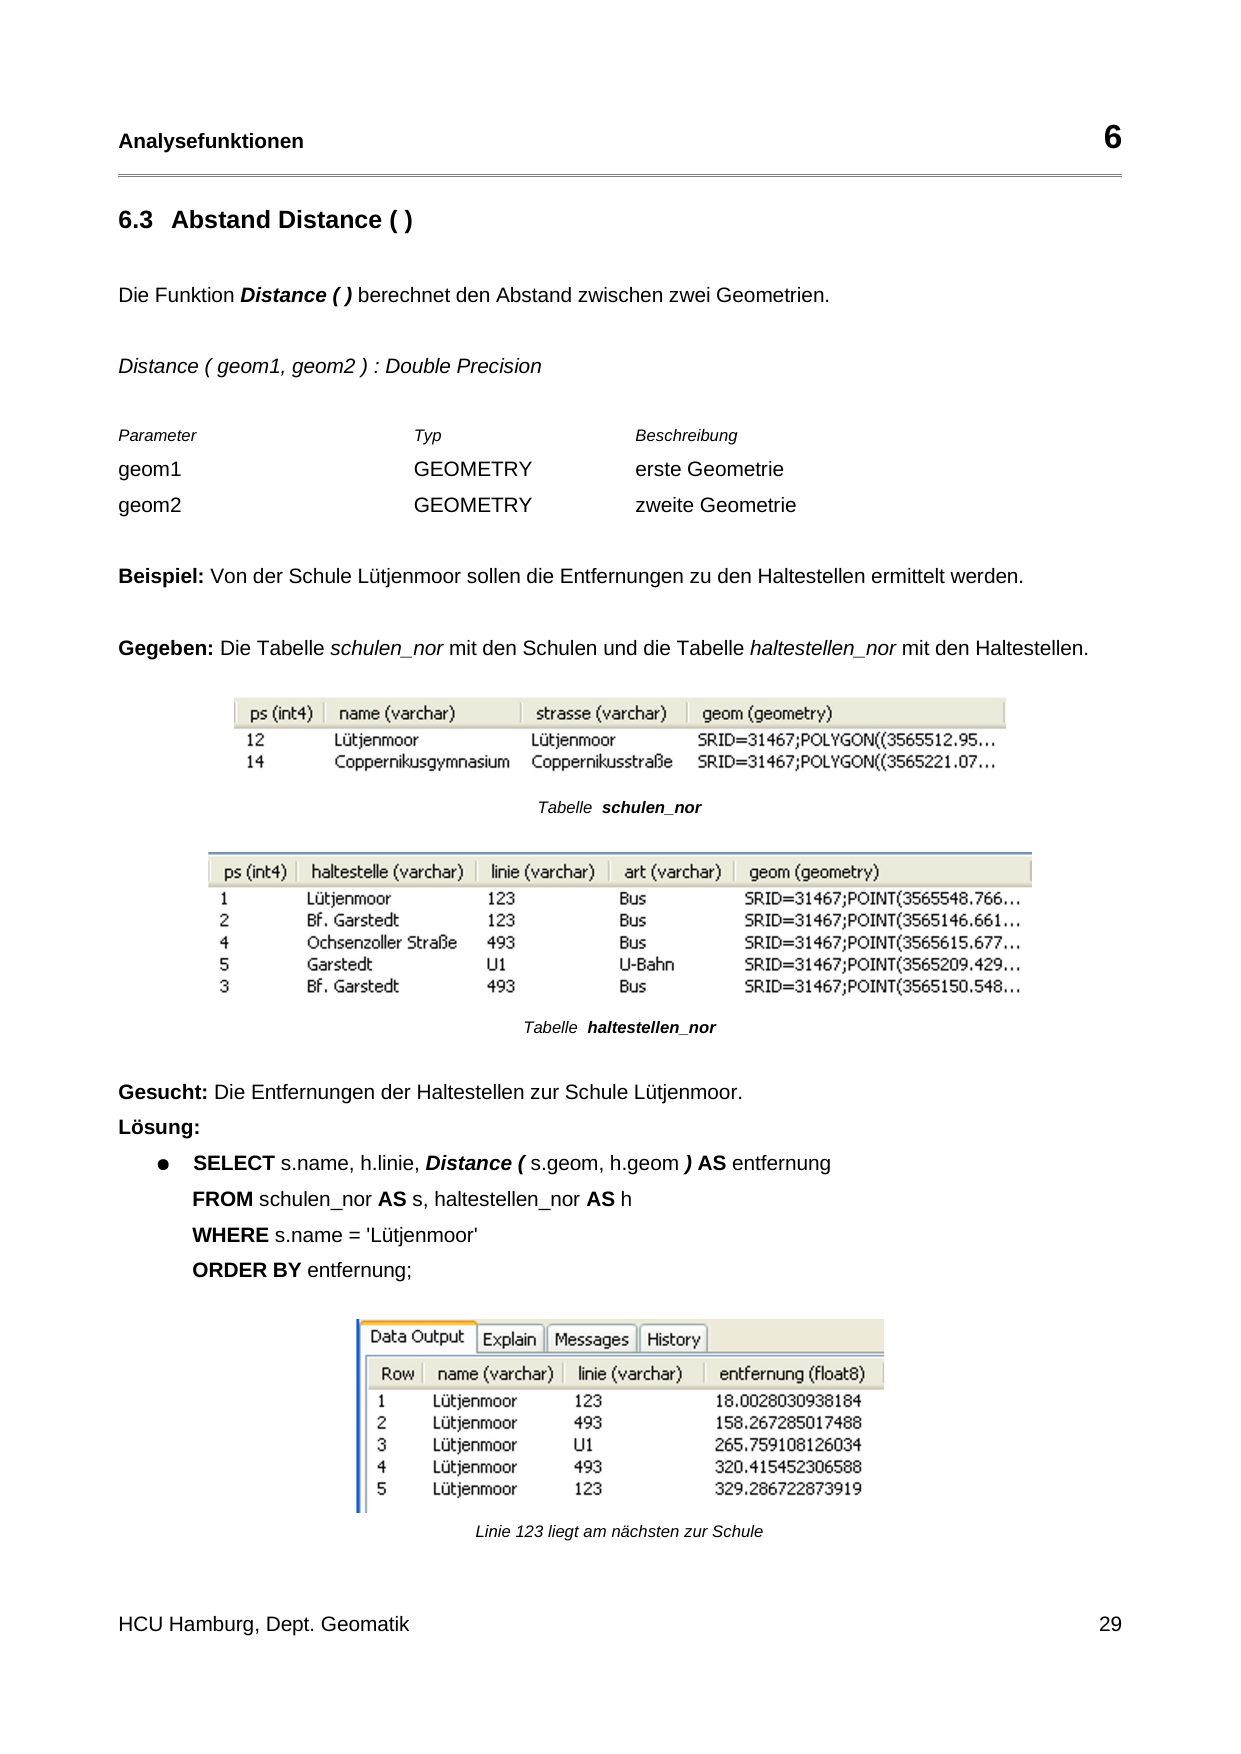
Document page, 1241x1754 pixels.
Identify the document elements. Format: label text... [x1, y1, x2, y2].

subtitle Abstand Distance ( ) [118, 206, 1122, 234]
text Beispiel: Von der Schule Lütjenmoor sollen die Entfernungen zu den Haltestellen ermittelt werden. [118, 565, 1122, 588]
text geom1 GEOMETRY erste Geometrie [118, 457, 1122, 481]
text Gegeben: Die Tabelle schulen_nor mit den Schulen und die Tabelle haltestellen_nor mit den Haltestellen. [118, 636, 1122, 659]
text Linie 123 liegt am nächsten zur Schule [118, 1330, 1122, 1541]
text Distance ( geom1, geom2 ) : Double Precision [118, 355, 1122, 378]
text Die Funktion Distance ( ) berechnet den Abstand zwischen zwei Geometrien. [118, 283, 1122, 307]
text ORDER BY entfernung; [118, 1259, 1122, 1282]
list SELECT s.name, h.linie, Distance ( s.geom, h.geom ) AS entfernung [156, 1152, 1122, 1175]
text Gesucht: Die Entfernungen der Haltestellen zur Schule Lütjenmoor. [118, 1080, 1122, 1103]
text Tabelle schulen_nor [118, 708, 1122, 817]
text WHERE s.name = 'Lütjenmoor' [118, 1223, 1122, 1246]
text geom2 GEOMETRY zweite Geometrie [118, 493, 1122, 516]
text Lösung: [118, 1116, 1122, 1139]
text Tabelle haltestellen_nor [118, 865, 1122, 1037]
picture [234, 695, 1007, 789]
text Parameter Typ Beschreibung [118, 426, 1122, 445]
picture [356, 1319, 885, 1513]
text FROM schulen_nor AS s, haltestellen_nor AS h [118, 1187, 1122, 1211]
picture [208, 852, 1032, 1009]
